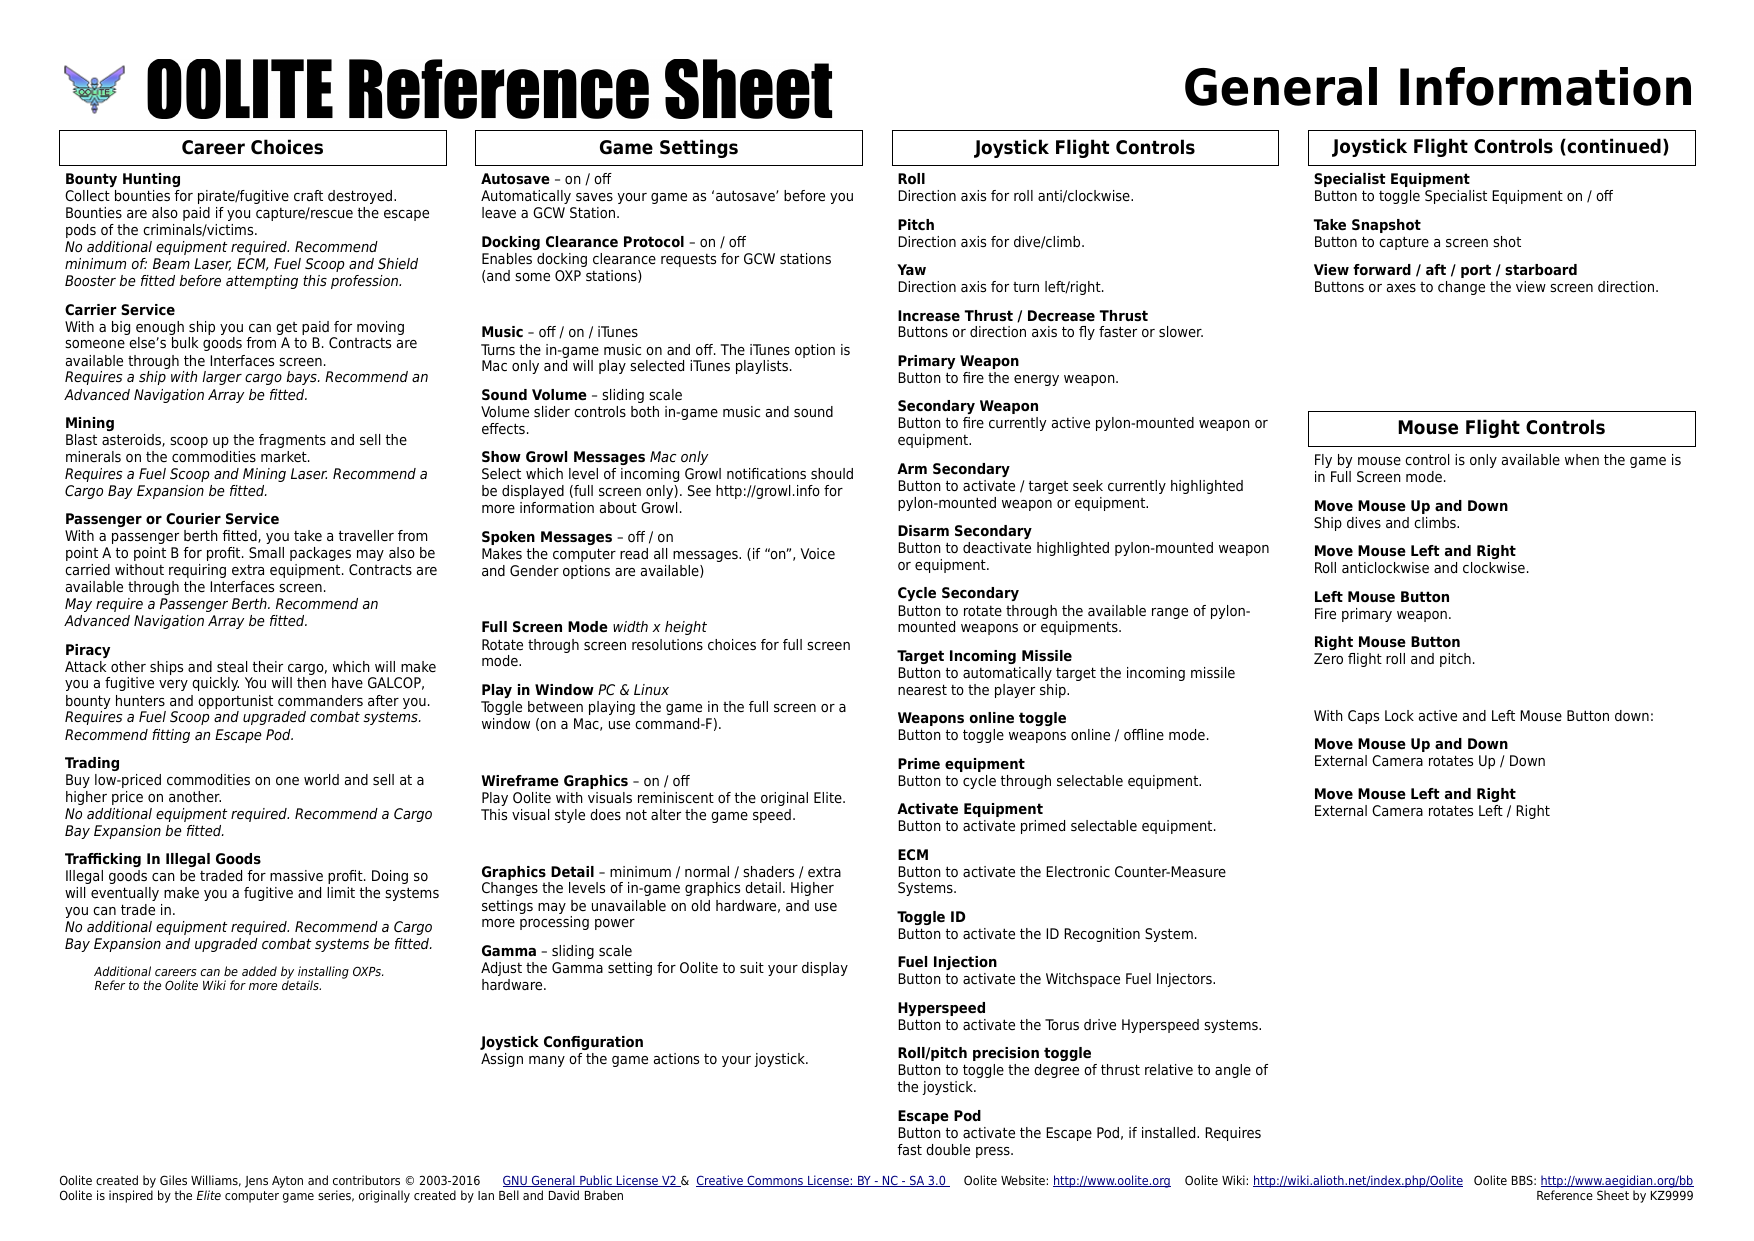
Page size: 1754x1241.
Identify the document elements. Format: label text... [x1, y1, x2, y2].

table_cell Specialist Equipment Button to toggle Specialist Equipment on / off [1308, 166, 1695, 211]
table_cell Take Snapshot Button to capture a screen shot [1308, 211, 1695, 256]
table_cell Music – off / on / iTunes Turns the in-game music on and off. The iTunes option is Mac only and will play selected iTunes playlists. [475, 319, 862, 381]
picture [61, 56, 128, 122]
table_cell Move Mouse Left and Right External Camera rotates Left / Right [1308, 780, 1695, 825]
table_cell [475, 585, 862, 614]
table_cell Gamma – sliding scale Adjust the Gamma setting for Oolite to suit your display hardware. [475, 937, 862, 999]
table_cell Wireframe Graphics – on / off Play Oolite with visuals reminiscent of the original Elite. This visual style does not alter the game speed. [475, 767, 862, 829]
table_cell [1308, 308, 1695, 359]
table_cell With Caps Lock active and Left Mouse Button down: [1308, 702, 1695, 731]
table_cell Full Screen Mode width x height Rotate through screen resolutions choices for full screen mode. [475, 614, 862, 676]
table_cell Yaw Direction axis for turn left/right. [892, 256, 1278, 302]
table_cell Trading Buy low-priced commodities on one world and sell at a higher price on another. No additional equipment required. Recommend a Cargo Bay Expansion be fitted. [59, 749, 446, 845]
table_cell Additional careers can be added by installing OXPs. Refer to the Oolite Wiki for more details. [59, 959, 446, 999]
table_cell [1308, 825, 1695, 854]
table_header Career Choices [60, 131, 446, 165]
table_cell Passenger or Courier Service With a passenger berth fitted, you take a traveller from point A to point B for profit. Small packages may also be carried without requiring extra equipment. Contracts are available through the Interfaces screen. May require a Passenger Berth. Recommend an Advanced Navigation Array be fitted. [59, 505, 446, 636]
table_cell Graphics Detail – minimum / normal / shaders / extra Changes the levels of in-game graphics detail. Higher settings may be unavailable on old hardware, and use more processing power [475, 858, 862, 937]
table_cell ECM Button to activate the Electronic Counter-Measure Systems. [892, 841, 1278, 903]
table_cell Trafficking In Illegal Goods Illegal goods can be traded for massive profit. Doing so will eventually make you a fugitive and limit the systems you can trade in. No additional equipment required. Recommend a Cargo Bay Expansion and upgraded combat systems be fitted. [59, 845, 446, 959]
table_cell Right Mouse Button Zero flight roll and pitch. [1308, 628, 1695, 674]
table_cell View forward / aft / port / starboard Buttons or axes to change the view screen direction. [1308, 256, 1695, 308]
table_header Joystick Flight Controls (continued) [1309, 131, 1695, 165]
table_cell Joystick Configuration Assign many of the game actions to your joystick. [475, 1028, 862, 1073]
table_cell Increase Thrust / Decrease Thrust Buttons or direction axis to fly faster or slower. [892, 302, 1278, 347]
table_cell Left Mouse Button Fire primary weapon. [1308, 583, 1695, 628]
table_cell Sound Volume – sliding scale Volume slider controls both in-game music and sound effects. [475, 381, 862, 443]
table_cell Carrier Service With a big enough ship you can get paid for moving someone else’s bulk goods from A to B. Contracts are available through the Interfaces screen. Requires a ship with larger cargo bays. Recommend an Advanced Navigation Array be fitted. [59, 296, 446, 409]
table_cell Primary Weapon Button to fire the energy weapon. [892, 347, 1278, 392]
table_cell Fly by mouse control is only available when the game is in Full Screen mode. [1308, 447, 1695, 492]
table_cell [475, 739, 862, 767]
table_cell Pitch Direction axis for dive/climb. [892, 211, 1278, 256]
picture [147, 59, 833, 119]
table_cell Roll/pitch precision toggle Button to toggle the degree of thrust relative to angle of the joystick. [892, 1039, 1278, 1102]
table_cell [1308, 360, 1695, 411]
table_header Game Settings [476, 131, 862, 165]
table_cell Autosave – on / off Automatically saves your game as ‘autosave’ before you leave a GCW Station. [475, 166, 862, 228]
table_cell Move Mouse Up and Down External Camera rotates Up / Down [1308, 731, 1695, 780]
table_cell Bounty Hunting Collect bounties for pirate/fugitive craft destroyed. Bounties are also paid if you capture/rescue the escape pods of the criminals/victims. No additional equipment required. Recommend minimum of: Beam Laser, ECM, Fuel Scoop and Shield Booster be fitted before attempting this profession. [59, 166, 446, 296]
table_cell Spoken Messages – off / on Makes the computer read all messages. (if “on”, Voice and Gender options are available) [475, 523, 862, 585]
table_cell Piracy Attack other ships and steal their cargo, which will make you a fugitive very quickly. You will then have GALCOP, bounty hunters and opportunist commanders after you. Requires a Fuel Scoop and upgraded combat systems. Recommend fitting an Escape Pod. [59, 636, 446, 749]
table_cell Docking Clearance Protocol – on / off Enables docking clearance requests for GCW stations (and some OXP stations) [475, 228, 862, 290]
table_cell Play in Window PC & Linux Toggle between playing the game in the full screen or a window (on a Mac, use command-F). [475, 676, 862, 738]
table_cell [475, 1000, 862, 1028]
table_cell [475, 290, 862, 319]
table_cell Hyperspeed Button to activate the Torus drive Hyperspeed systems. [892, 994, 1278, 1039]
table_cell Mining Blast asteroids, scoop up the fragments and sell the minerals on the commodities market. Requires a Fuel Scoop and Mining Laser. Recommend a Cargo Bay Expansion be fitted. [59, 409, 446, 505]
table_cell Toggle ID Button to activate the ID Recognition System. [892, 903, 1278, 948]
table_header Joystick Flight Controls [893, 131, 1278, 165]
table_cell Secondary Weapon Button to fire currently active pylon-mounted weapon or equipment. [892, 393, 1278, 455]
table_cell Arm Secondary Button to activate / target seek currently highlighted pylon-mounted weapon or equipment. [892, 455, 1278, 517]
table_cell Mouse Flight Controls [1309, 412, 1695, 446]
table_cell Disarm Secondary Button to deactivate highlighted pylon-mounted weapon or equipment. [892, 517, 1278, 580]
table_cell Move Mouse Up and Down Ship dives and climbs. [1308, 492, 1695, 537]
table_cell Fuel Injection Button to activate the Witchspace Fuel Injectors. [892, 949, 1278, 994]
table_cell Target Incoming Missile Button to automatically target the incoming missile nearest to the player ship. [892, 642, 1278, 704]
table_cell [1308, 674, 1695, 702]
table_cell Roll Direction axis for roll anti/clockwise. [892, 166, 1278, 211]
table_cell Prime equipment Button to cycle through selectable equipment. [892, 750, 1278, 795]
table_cell Activate Equipment Button to activate primed selectable equipment. [892, 795, 1278, 841]
table_cell Move Mouse Left and Right Roll anticlockwise and clockwise. [1308, 538, 1695, 583]
table_cell Cycle Secondary Button to rotate through the available range of pylon-mounted weapons or equipments. [892, 580, 1278, 642]
table_cell [475, 829, 862, 858]
table_cell Show Growl Messages Mac only Select which level of incoming Growl notifications should be displayed (full screen only). See http://growl.info for more information about Growl. [475, 444, 862, 523]
table_cell Escape Pod Button to activate the Escape Pod, if installed. Requires fast double press. [892, 1102, 1278, 1164]
table_cell Weapons online toggle Button to toggle weapons online / offline mode. [892, 705, 1278, 750]
